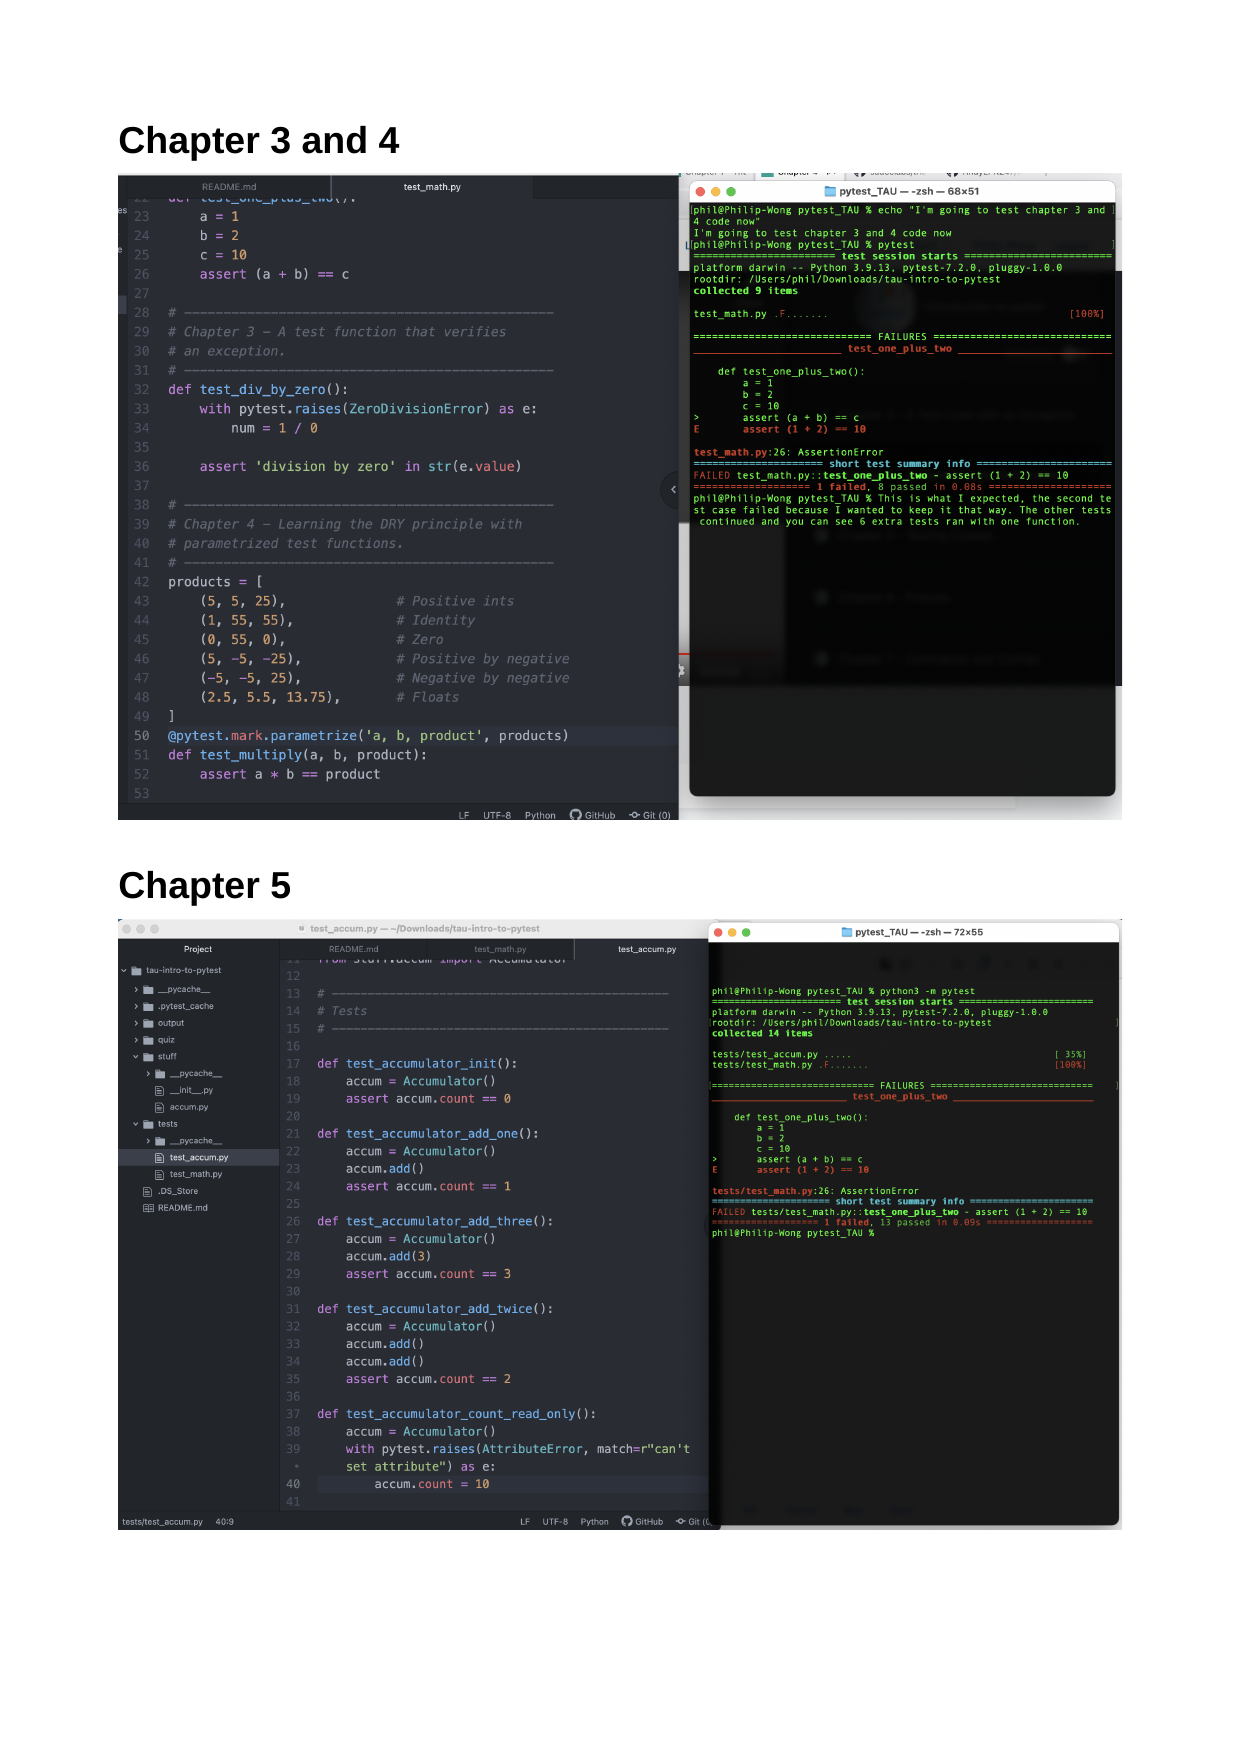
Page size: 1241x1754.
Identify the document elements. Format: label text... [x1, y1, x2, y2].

subtitle Chapter 3 and 4 [118, 118, 1122, 161]
subtitle Chapter 5 [118, 863, 1122, 907]
picture [118, 173, 1123, 820]
picture [118, 919, 1123, 1530]
